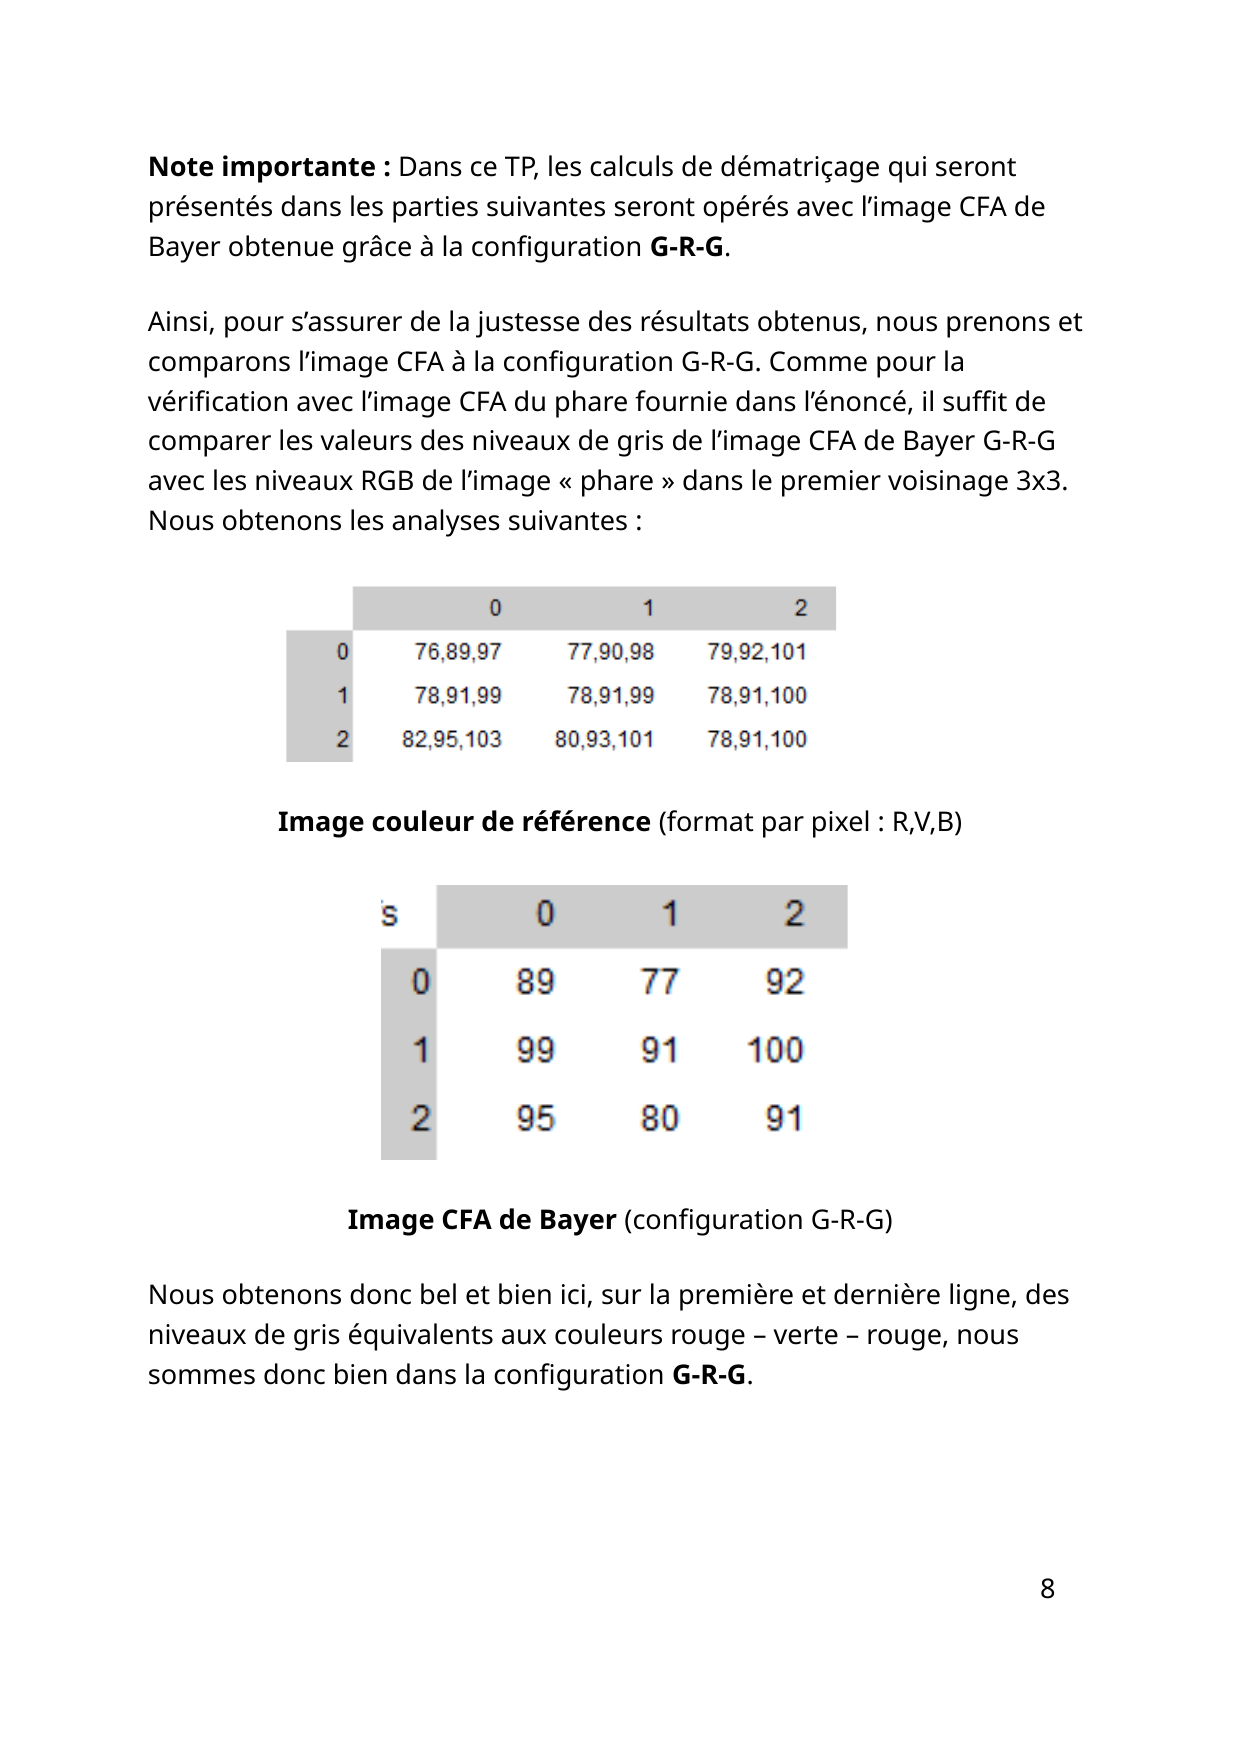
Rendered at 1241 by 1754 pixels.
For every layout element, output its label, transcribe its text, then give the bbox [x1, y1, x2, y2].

text Note importante : Dans ce TP, les calculs de dématriçage qui seront présentés dans les parties suivantes seront opérés avec l’image CFA de Bayer obtenue grâce à la configuration G-R-G. [148, 148, 1093, 264]
picture [381, 885, 848, 1160]
text Ainsi, pour s’assurer de la justesse des résultats obtenus, nous prenons et comparons l’image CFA à la configuration G-R-G. Comme pour la vérification avec l’image CFA du phare fournie dans l’énoncé, il suffit de comparer les valeurs des niveaux de gris de l’image CFA de Bayer G-R-G avec les niveaux RGB de l’image « phare » dans le premier voisinage 3x3. Nous obtenons les analyses suivantes : [148, 302, 1093, 538]
text Image CFA de Bayer (configuration G-R-G) [148, 878, 1093, 1237]
picture [286, 576, 837, 762]
text Image couleur de référence (format par pixel : R,V,B) [148, 577, 1093, 840]
text Nous obtenons donc bel et bien ici, sur la première et dernière ligne, des niveaux de gris équivalents aux couleurs rouge – verte – rouge, nous sommes donc bien dans la configuration G-R-G. [148, 1276, 1093, 1392]
